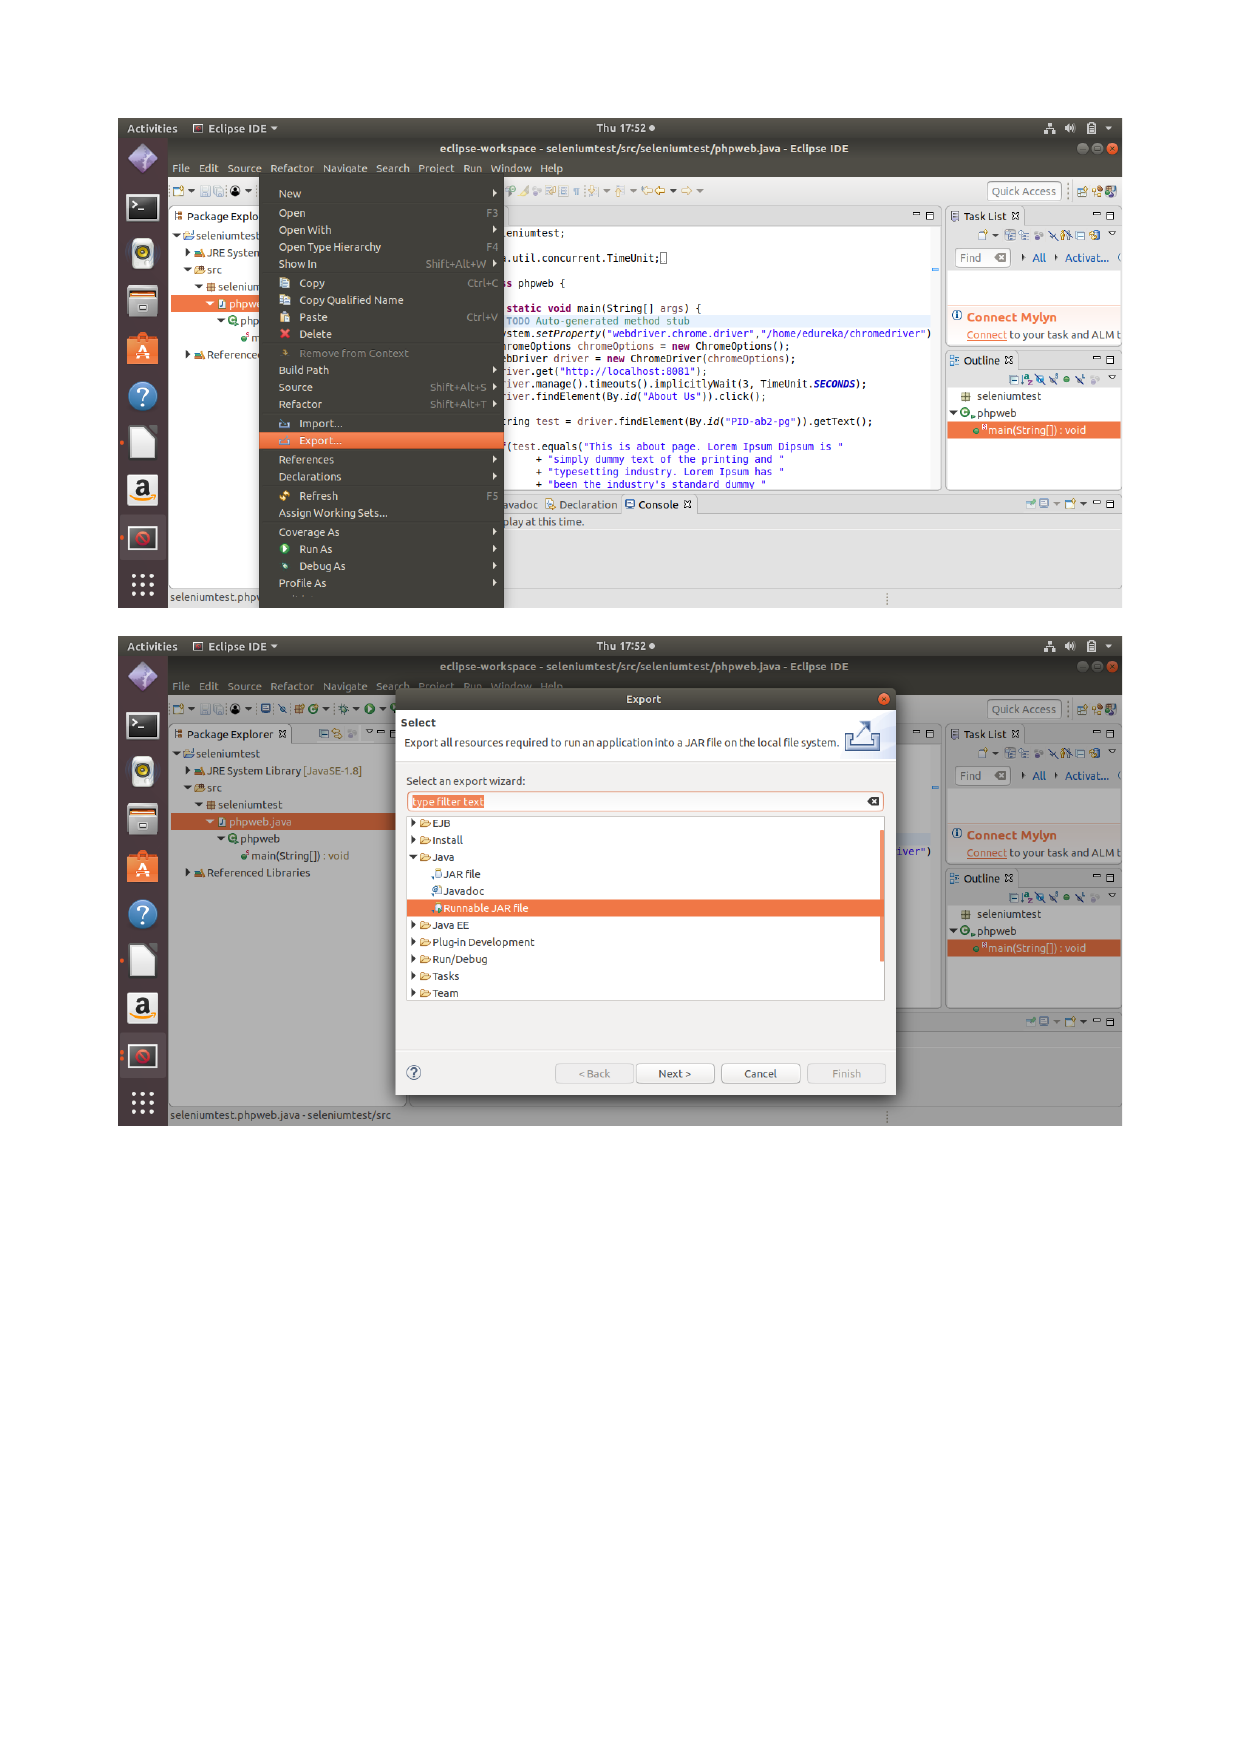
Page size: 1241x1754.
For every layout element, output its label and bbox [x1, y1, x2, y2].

picture [118, 636, 1123, 1126]
picture [118, 118, 1123, 608]
